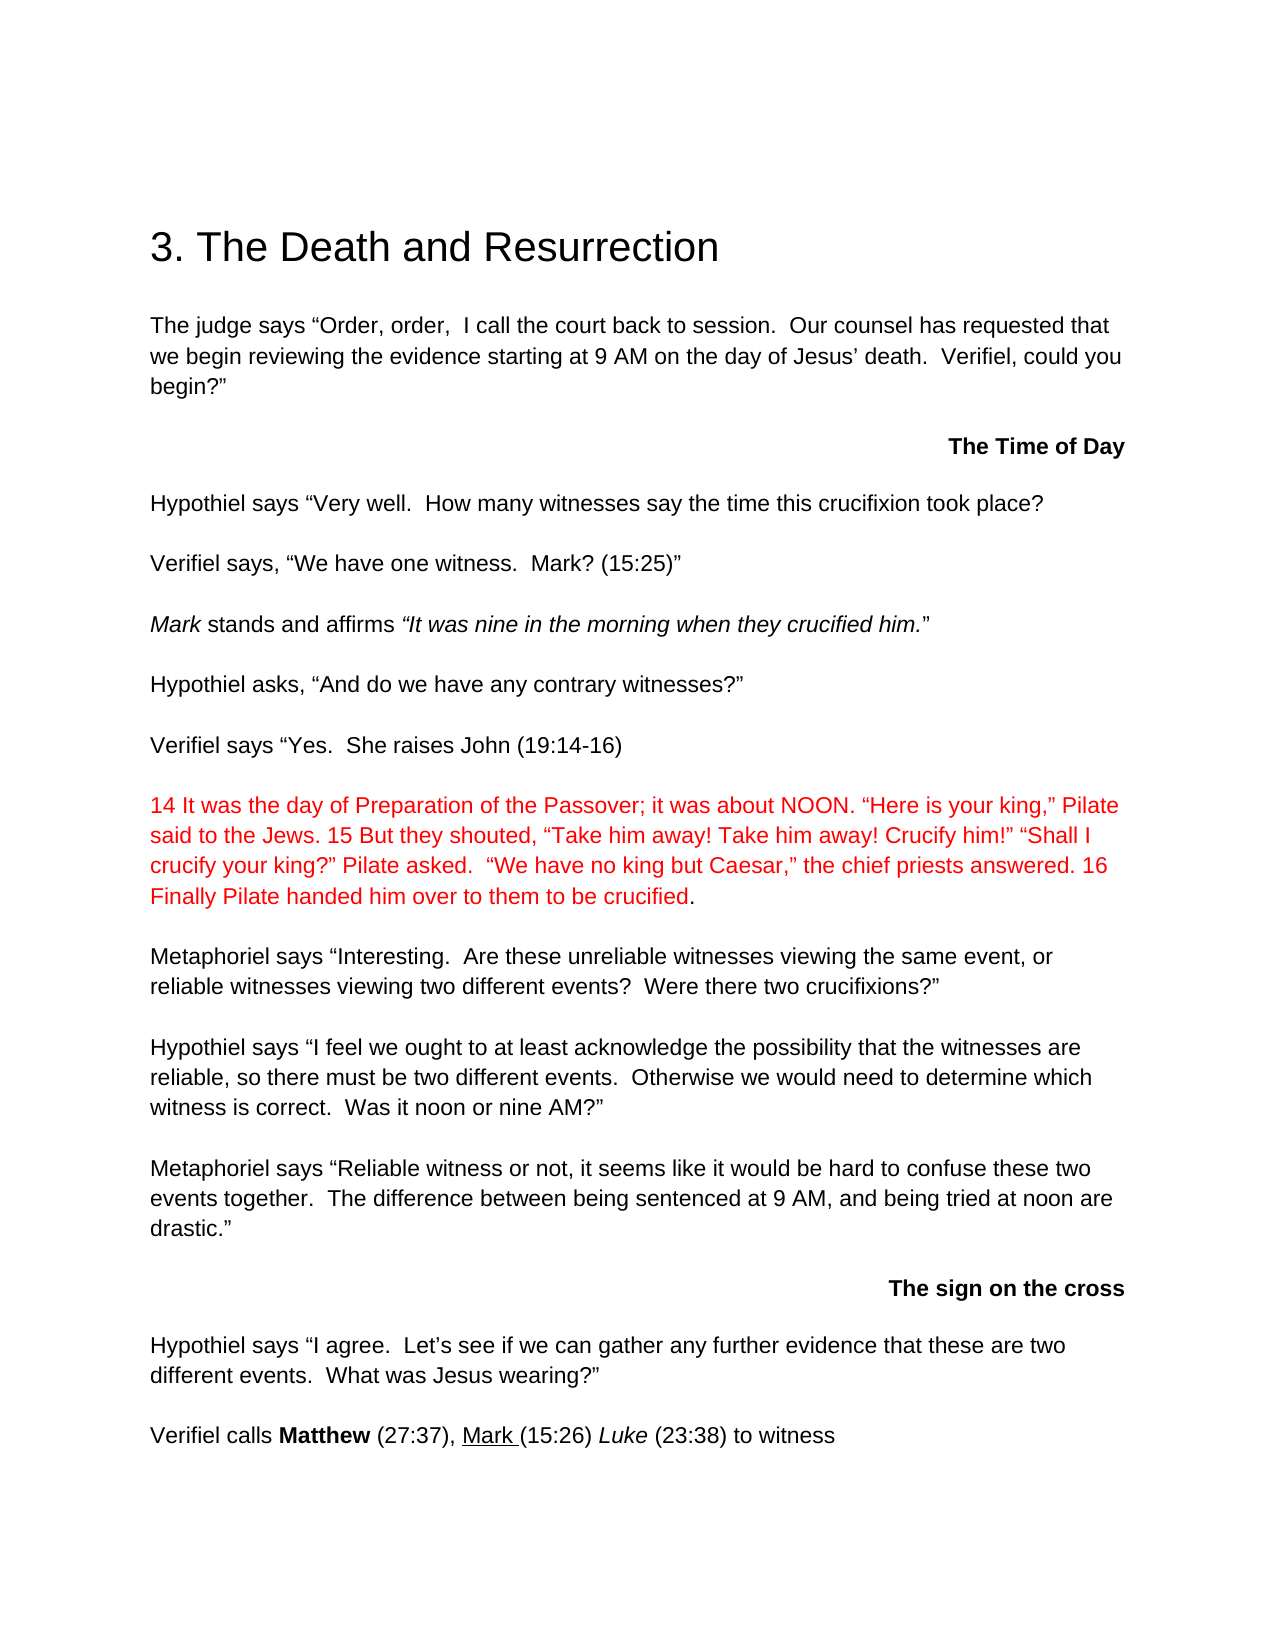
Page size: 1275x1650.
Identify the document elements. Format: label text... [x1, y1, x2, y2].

text 14 It was the day of Preparation of the Passover; it was about NOON. “Here is your king,” Pilate said to the Jews. 15 But they shouted, “Take him away! Take him away! Crucify him!” “Shall I crucify your king?” Pilate asked. “We have no king but Caesar,” the chief priests answered. 16 Finally Pilate handed him over to them to be crucified. [150, 792, 1125, 909]
text Metaphoriel says “Interesting. Are these unreliable witnesses viewing the same event, or reliable witnesses viewing two different events? Were there two crucifixions?” [150, 943, 1125, 999]
text Hypothiel says “Very well. How many witnesses say the time this crucifixion took place? [150, 490, 1125, 516]
text The judge says “Order, order, I call the court back to session. Our counsel has requested that we begin reviewing the evidence starting at 9 AM on the day of Jesus’ death. Verifiel, could you begin?” [150, 312, 1125, 399]
subtitle The sign on the cross [150, 1275, 1125, 1302]
text Hypothiel says “I agree. Let’s see if we can gather any further evidence that these are two different events. What was Jesus wearing?” [150, 1332, 1125, 1388]
text Verifiel says “Yes. She raises John (19:14-16) [150, 732, 1125, 758]
subtitle The Time of Day [150, 433, 1125, 460]
text Verifiel says, “We have one witness. Mark? (15:25)” [150, 550, 1125, 577]
text Mark stands and affirms “It was nine in the morning when they crucified him.” [150, 611, 1125, 637]
text Hypothiel asks, “And do we have any contrary witnesses?” [150, 671, 1125, 697]
text Metaphoriel says “Reliable witness or not, it seems like it would be hard to confuse these two events together. The difference between being sentenced at 9 AM, and being tried at noon are drastic.” [150, 1154, 1125, 1241]
subtitle 3. The Death and Resurrection [150, 222, 1125, 270]
text Hypothiel says “I feel we ought to at least acknowledge the possibility that the witnesses are reliable, so there must be two different events. Otherwise we would need to determine which witness is correct. Was it noon or nine AM?” [150, 1034, 1125, 1120]
text Verifiel calls Matthew (27:37), Mark (15:26) Luke (23:38) to witness [150, 1422, 1125, 1449]
